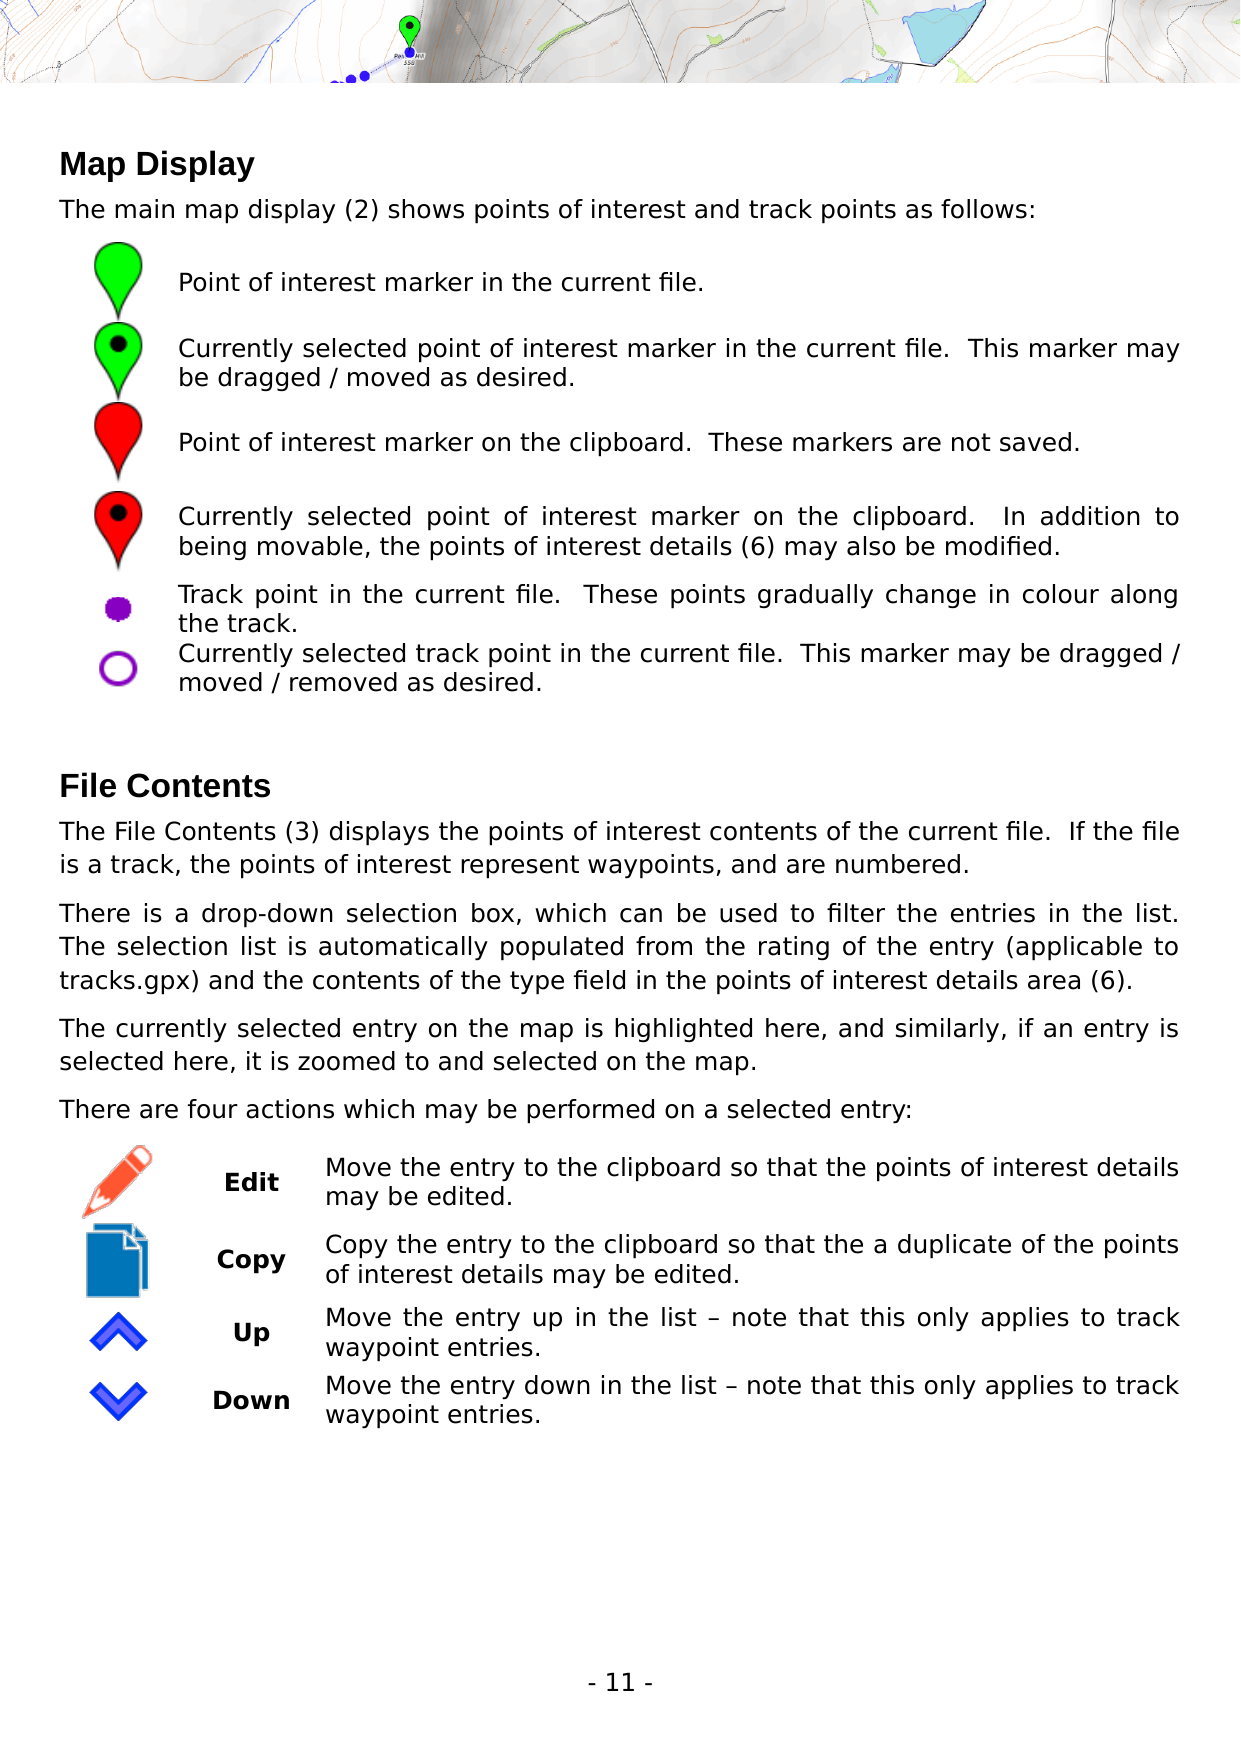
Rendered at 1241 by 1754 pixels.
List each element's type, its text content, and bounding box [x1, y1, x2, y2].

table_cell Copy [178, 1221, 325, 1299]
table_cell [59, 1221, 79, 1299]
table_cell [143, 403, 178, 483]
table_header [157, 1144, 178, 1221]
table_cell [143, 323, 178, 403]
table_cell Currently selected track point in the current file. This marker may be dragged / moved / removed as desired. [178, 639, 1181, 697]
table_cell Copy the entry to the clipboard so that the a duplicate of the points of interest details may be edited. [325, 1221, 1181, 1299]
table_header [59, 243, 94, 323]
table_cell [153, 1367, 178, 1434]
text The File Contents (3) displays the points of interest contents of the current file. If the file is a track, the points of interest represent waypoints, and are numbered. [59, 817, 1181, 880]
table_cell [153, 1299, 178, 1367]
text The main map display (2) shows points of interest and track points as follows: [59, 195, 1181, 224]
table_cell Currently selected point of interest marker in the current file. This marker may be dragged / moved as desired. [178, 323, 1181, 403]
picture [98, 648, 139, 688]
picture [94, 242, 143, 483]
text There are four actions which may be performed on a selected entry: [59, 1096, 1181, 1125]
table_cell [59, 323, 94, 403]
table_header Move the entry to the clipboard so that the points of interest details may be edited. [325, 1144, 1181, 1221]
table_cell Point of interest marker on the clipboard. These markers are not saved. [178, 403, 1181, 483]
table_cell Currently selected point of interest marker on the clipboard. In addition to being movable, the points of interest details (6) may also be modified. [178, 483, 1181, 580]
table_cell [59, 1367, 84, 1434]
subtitle File Contents [59, 766, 1181, 805]
text There is a drop-down selection box, which can be used to filter the entries in the list. The selection list is automatically populated from the rating of the entry (applicable to tracks.gpx) and the contents of the type field in the points of interest details area (6). [59, 899, 1181, 995]
table_header Edit [178, 1144, 325, 1221]
subtitle Map Display [59, 144, 1181, 182]
table_cell [59, 639, 178, 697]
table_header Point of interest marker in the current file. [178, 243, 1181, 323]
table_header [59, 1144, 79, 1221]
table_cell [158, 1221, 178, 1299]
table_cell Move the entry down in the list – note that this only applies to track waypoint entries. [325, 1367, 1181, 1434]
picture [104, 597, 133, 622]
picture [94, 491, 143, 572]
table_header [143, 243, 178, 323]
table_cell Down [178, 1367, 325, 1434]
table_cell [59, 1299, 84, 1367]
table_cell [59, 580, 178, 639]
table_cell [59, 403, 94, 483]
table_cell Up [178, 1299, 325, 1367]
text The currently selected entry on the map is highlighted here, and similarly, if an entry is selected here, it is zoomed to and selected on the map. [59, 1014, 1181, 1077]
picture [79, 1143, 158, 1435]
picture [0, 0, 1241, 83]
table_cell Track point in the current file. These points gradually change in colour along the track. [178, 580, 1181, 639]
table_cell Move the entry up in the list – note that this only applies to track waypoint entries. [325, 1299, 1181, 1367]
table_cell [59, 483, 178, 580]
